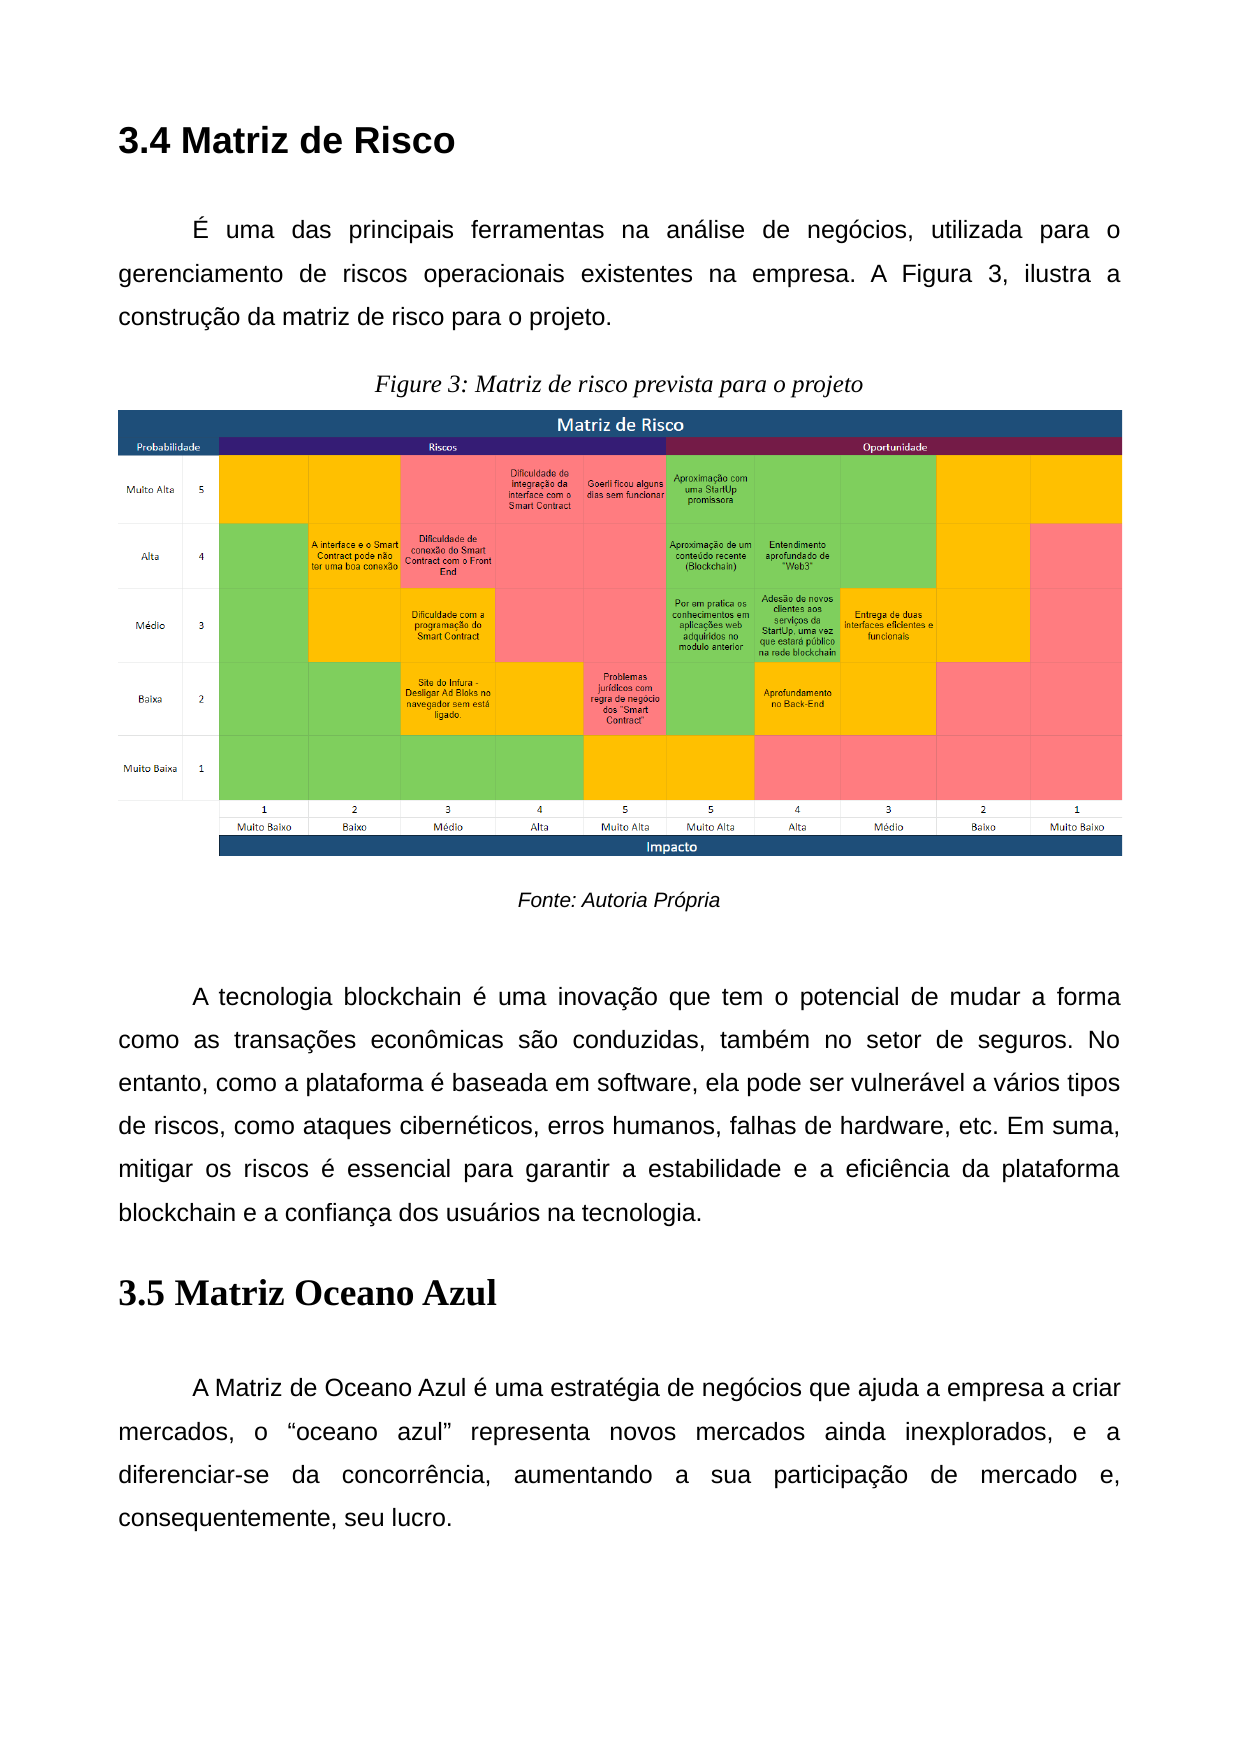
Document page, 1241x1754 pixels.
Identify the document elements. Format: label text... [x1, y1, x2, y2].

subtitle 3.4 Matriz de Risco [118, 118, 1122, 161]
text A tecnologia blockchain é uma inovação que tem o potencial de mudar a forma como as transações econômicas são conduzidas, também no setor de seguros. No entanto, como a plataforma é baseada em software, ela pode ser vulnerável a vários tipos de riscos, como ataques cibernéticos, erros humanos, falhas de hardware, etc. Em suma, mitigar os riscos é essencial para garantir a estabilidade e a eficiência da plataforma blockchain e a confiança dos usuários na tecnologia. [118, 982, 1122, 1226]
text Figure 3: Matriz de risco prevista para o projeto [118, 369, 1122, 397]
text [118, 397, 1122, 410]
picture [118, 410, 1123, 856]
subtitle 3.5 Matriz Oceano Azul [118, 1270, 1122, 1313]
text [118, 353, 1122, 369]
text Fonte: Autoria Própria [118, 856, 1122, 912]
text É uma das principais ferramentas na análise de negócios, utilizada para o gerenciamento de riscos operacionais existentes na empresa. A Figura 3, ilustra a construção da matriz de risco para o projeto. [118, 215, 1122, 330]
text A Matriz de Oceano Azul é uma estratégia de negócios que ajuda a empresa a criar mercados, o “oceano azul” representa novos mercados ainda inexplorados, e a diferenciar-se da concorrência, aumentando a sua participação de mercado e, consequentemente, seu lucro. [118, 1373, 1122, 1531]
